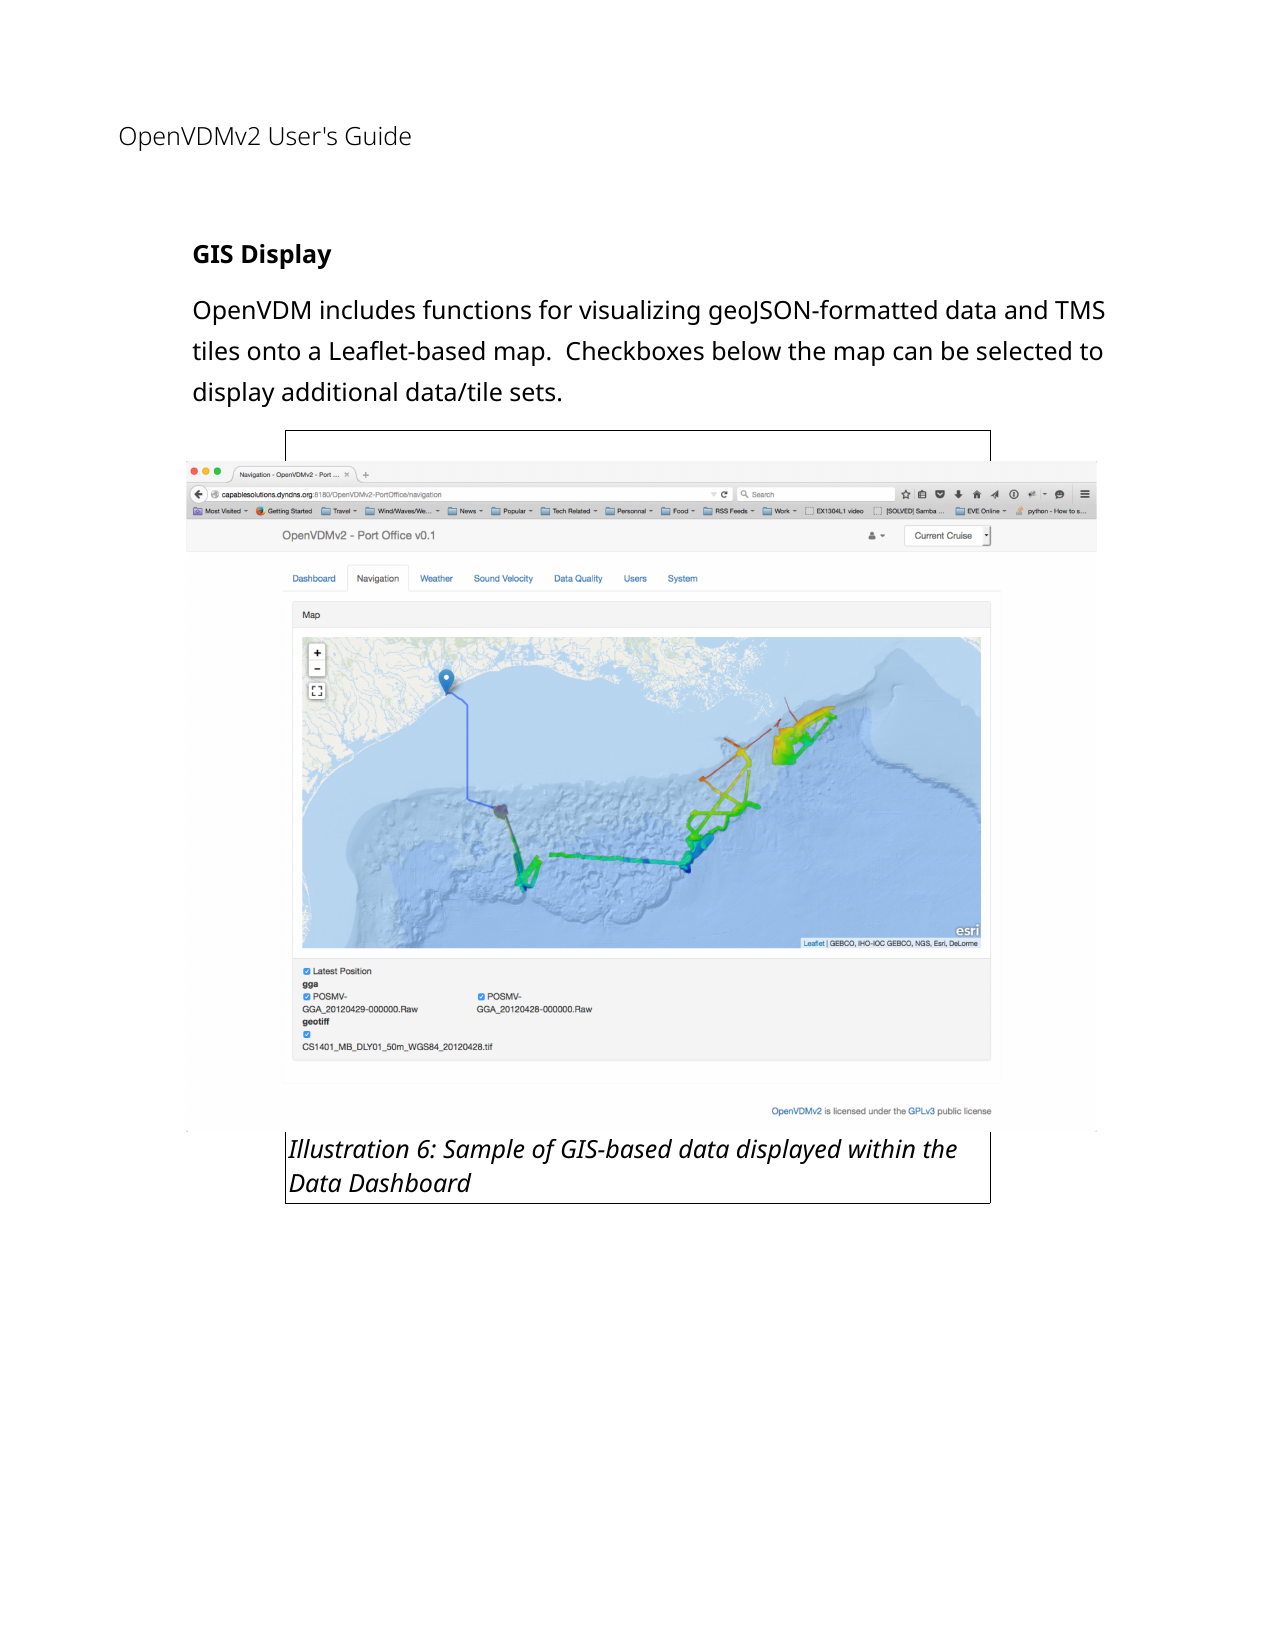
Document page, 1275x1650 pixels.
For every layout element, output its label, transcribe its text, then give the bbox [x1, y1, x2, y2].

text GIS Display [192, 237, 1157, 271]
text Illustration 6: Sample of GIS-based data displayed within the Data Dashboard [288, 1132, 987, 1199]
picture [186, 461, 1097, 1132]
text [288, 445, 987, 461]
text OpenVDM includes functions for visualizing geoJSON-formatted data and TMS tiles onto a Leaflet-based map. Checkboxes below the map can be selected to display additional data/tile sets. [192, 292, 1157, 408]
